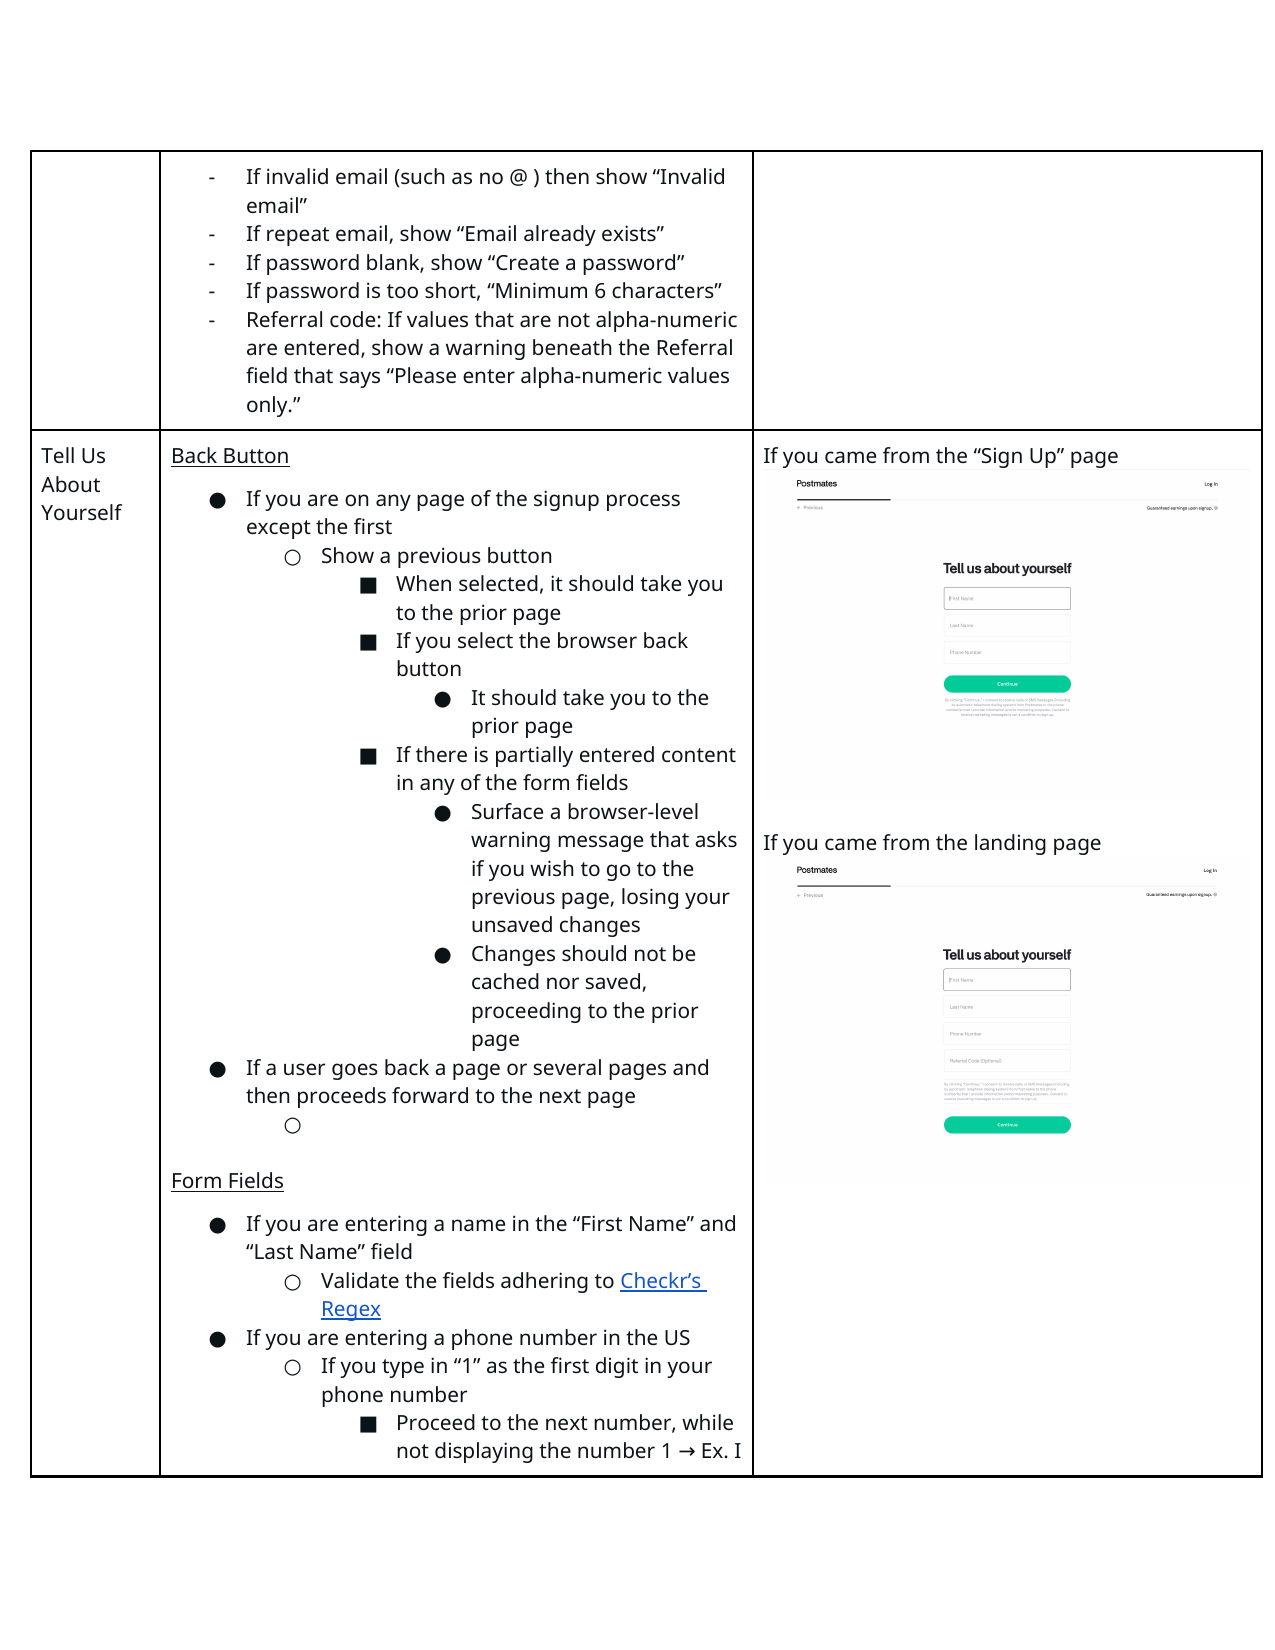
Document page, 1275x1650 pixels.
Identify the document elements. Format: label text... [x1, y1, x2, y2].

picture [763, 469, 1251, 800]
table_cell If you came from the “Sign Up” page If you came from the landing page [754, 431, 1261, 1475]
table_cell [754, 152, 1261, 429]
table_cell [32, 152, 159, 429]
table_cell Tell Us About Yourself [32, 431, 159, 1475]
table_cell If invalid email (such as no @ ) then show “Invalid email” If repeat email, show “Email already exists” If password blank, show “Create a password” If password is too short, “Minimum 6 characters” Referral code: If values that are not alpha-numeric are entered, show a warning beneath the Referral field that says “Please enter alpha-numeric values only.” [161, 152, 752, 429]
picture [763, 856, 1251, 1186]
table_cell Back Button If you are on any page of the signup process except the first Show a previous button When selected, it should take you to the prior page If you select the browser back button It should take you to the prior page If there is partially entered content in any of the form fields Surface a browser-level warning message that asks if you wish to go to the previous page, losing your unsaved changes Changes should not be cached nor saved, proceeding to the prior page If a user goes back a page or several pages and then proceeds forward to the next page Form Fields If you are entering a name in the “First Name” and “Last Name” field Validate the fields adhering to Checkr’s Regex If you are entering a phone number in the US If you type in “1” as the first digit in your phone number Proceed to the next number, while not displaying the number 1 → Ex. I [161, 431, 752, 1475]
